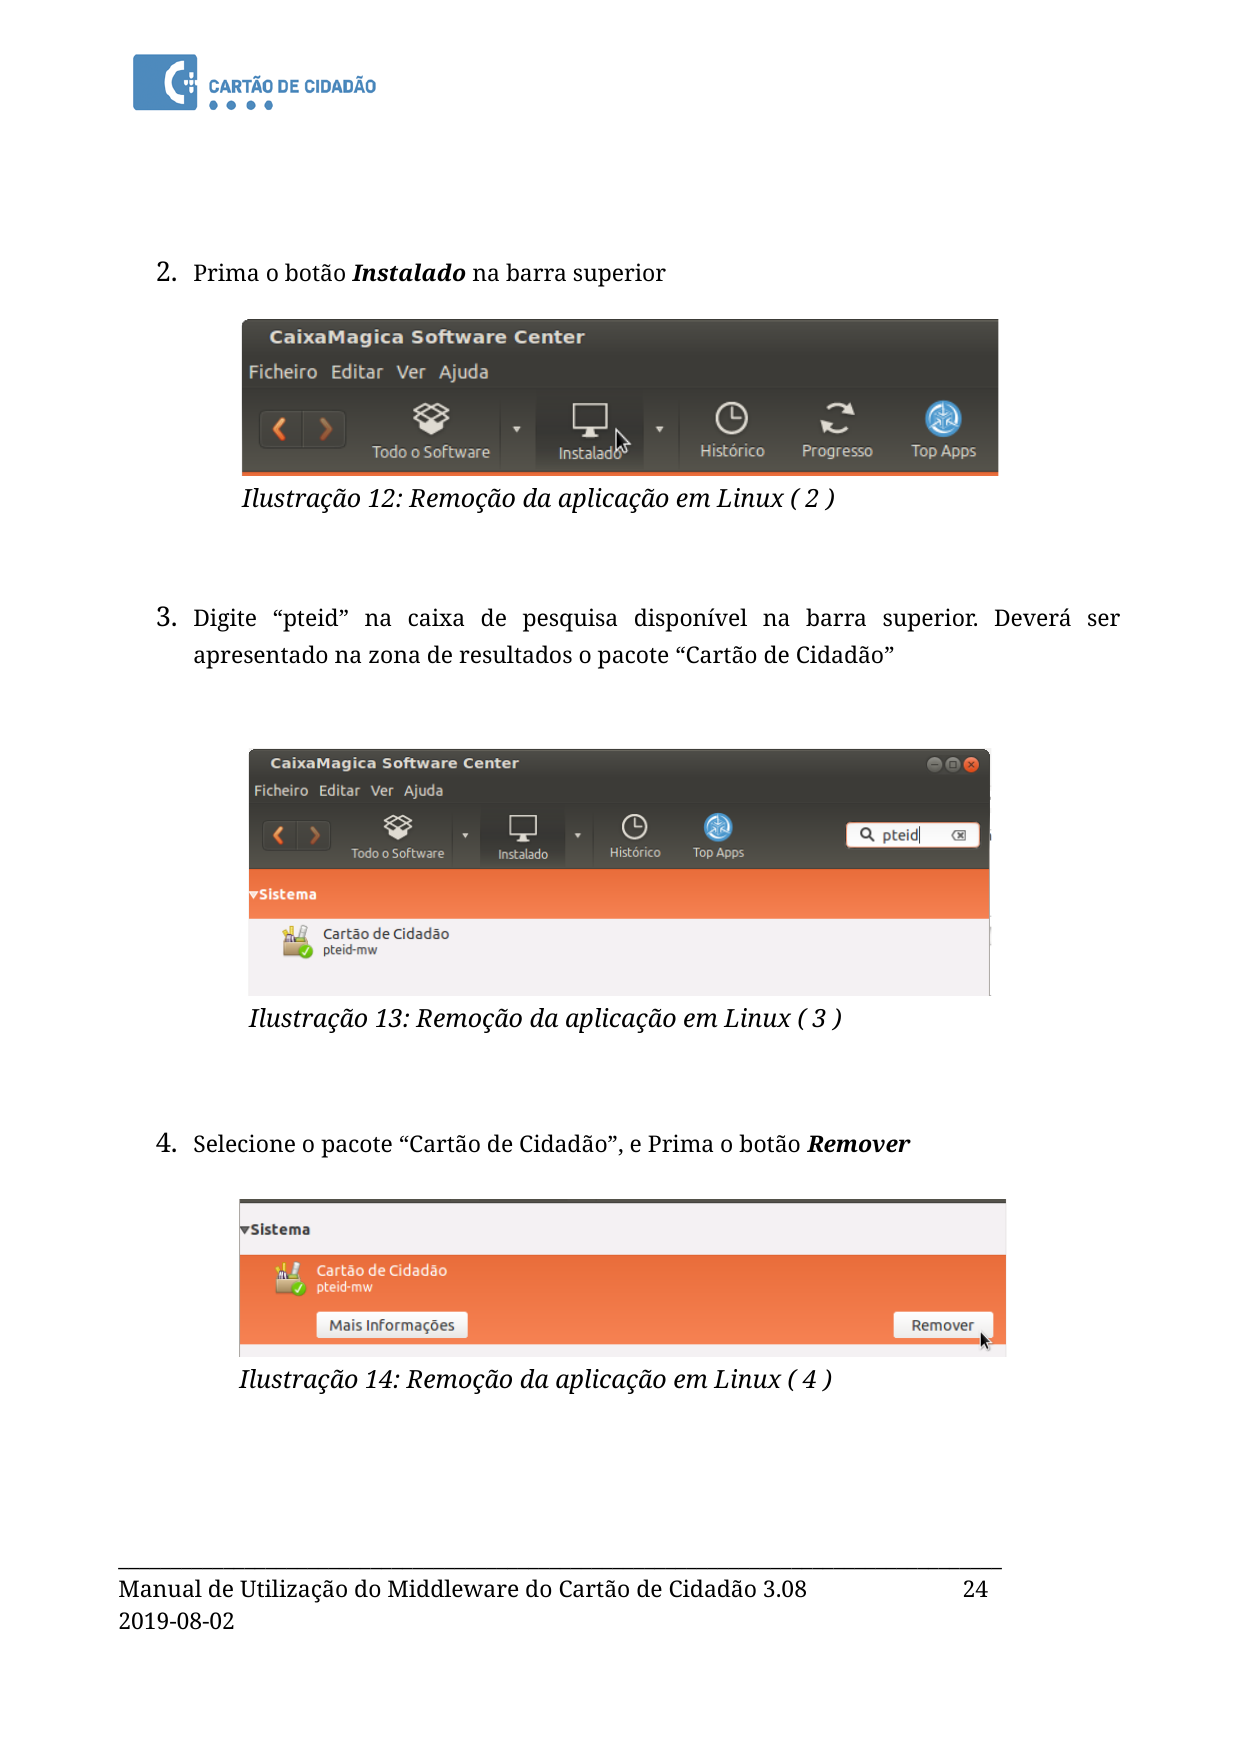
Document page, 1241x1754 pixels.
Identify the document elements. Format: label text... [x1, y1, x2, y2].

list Digite “pteid” na caixa de pesquisa disponível na barra superior. Deverá ser apresentado na zona de resultados o pacote “Cartão de Cidadão” [156, 598, 1122, 671]
picture [130, 47, 423, 118]
text Ilustração 12: Remoção da aplicação em Linux ( 2 ) [242, 476, 998, 514]
picture [241, 319, 999, 476]
list Selecione o pacote “Cartão de Cidadão”, e Prima o botão Remover [156, 1124, 1122, 1161]
picture [248, 748, 992, 996]
picture [239, 1199, 1007, 1357]
text Ilustração 13: Remoção da aplicação em Linux ( 3 ) [249, 996, 991, 1035]
text Ilustração 14: Remoção da aplicação em Linux ( 4 ) [239, 1357, 1006, 1396]
list Prima o botão Instalado na barra superior [156, 252, 1122, 289]
